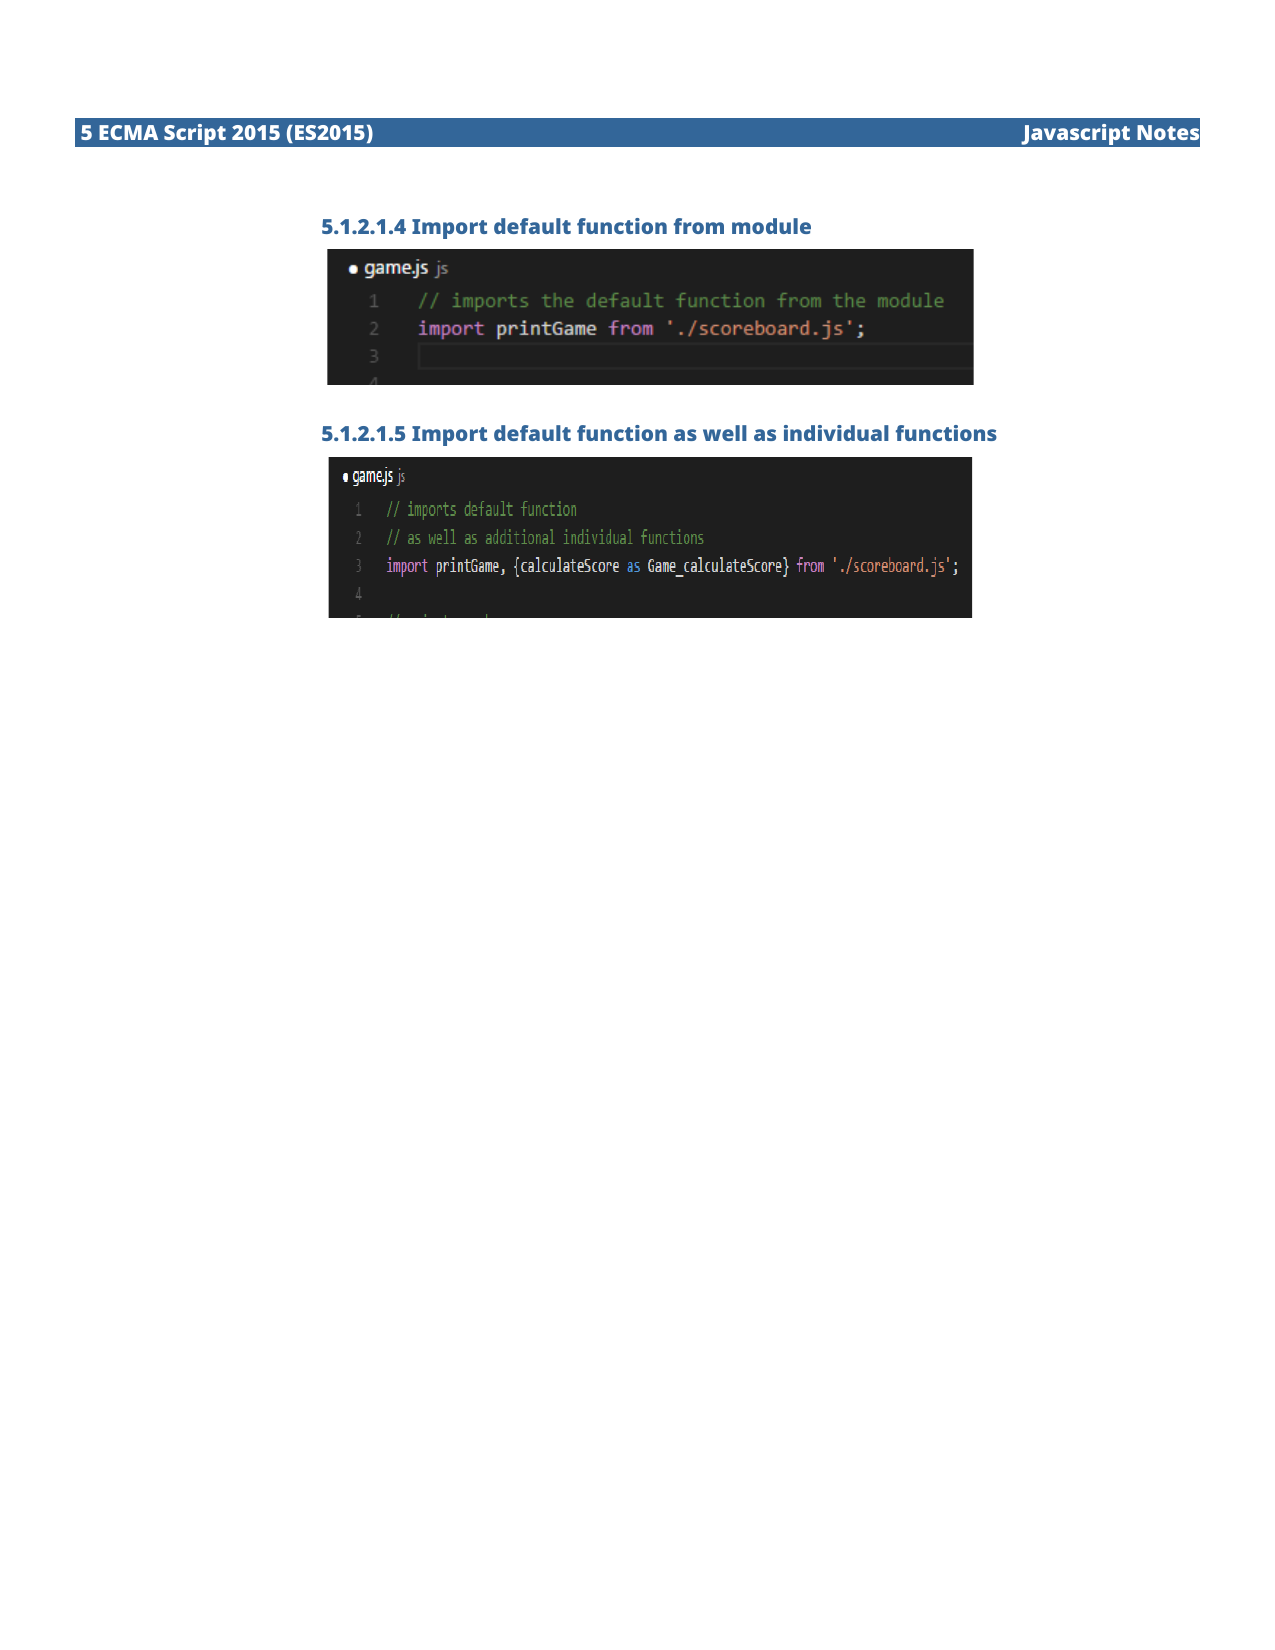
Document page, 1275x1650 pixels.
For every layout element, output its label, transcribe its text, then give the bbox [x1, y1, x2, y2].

picture [328, 457, 973, 478]
picture [327, 249, 974, 266]
subtitle Import default function from module [316, 212, 1200, 240]
subtitle Import default function as well as individual functions [316, 419, 1200, 448]
